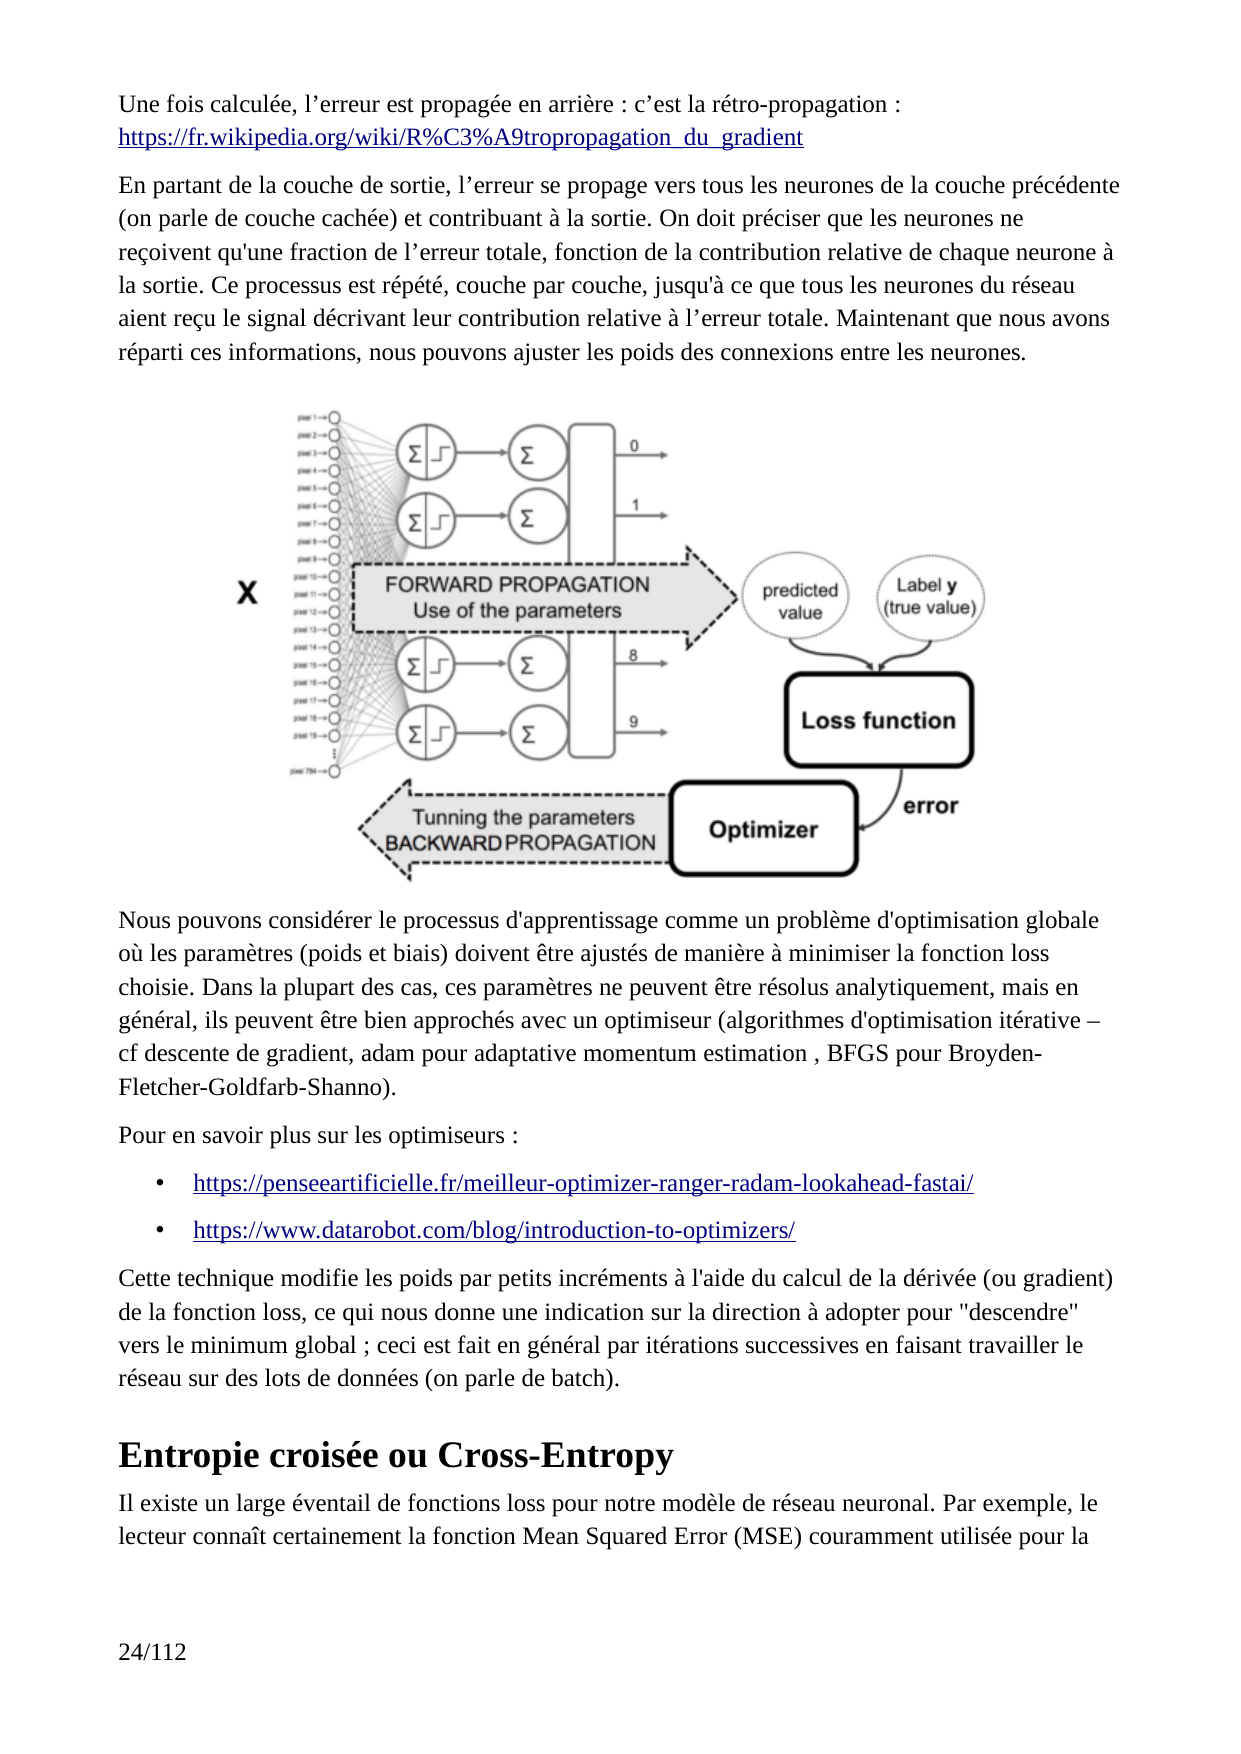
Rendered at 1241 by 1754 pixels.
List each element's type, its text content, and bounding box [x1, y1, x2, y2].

text Il existe un large éventail de fonctions loss pour notre modèle de réseau neuronal. Par exemple, le lecteur connaît certainement la fonction Mean Squared Error (MSE) couramment utilisée pour la [118, 1487, 1122, 1550]
text Pour en savoir plus sur les optimiseurs : [118, 1119, 1122, 1148]
subtitle Entropie croisée ou Cross-Entropy [118, 1432, 1122, 1475]
list https://www.datarobot.com/blog/introduction-to-optimizers/ [156, 1215, 1122, 1244]
text En partant de la couche de sortie, l’erreur se propage vers tous les neurones de la couche précédente (on parle de couche cachée) et contribuant à la sortie. On doit préciser que les neurones ne reçoivent qu'une fraction de l’erreur totale, fonction de la contribution relative de chaque neurone à la sortie. Ce processus est répété, couche par couche, jusqu'à ce que tous les neurones du réseau aient reçu le signal décrivant leur contribution relative à l’erreur totale. Maintenant que nous avons réparti ces informations, nous pouvons ajuster les poids des connexions entre les neurones. [118, 170, 1122, 366]
list https://penseeartificielle.fr/meilleur-optimizer-ranger-radam-lookahead-fastai/ [156, 1167, 1122, 1196]
text Nous pouvons considérer le processus d'apprentissage comme un problème d'optimisation globale où les paramètres (poids et biais) doivent être ajustés de manière à minimiser la fonction loss choisie. Dans la plupart des cas, ces paramètres ne peuvent être résolus analytiquement, mais en général, ils peuvent être bien approchés avec un optimiseur (algorithmes d'optimisation itérative – cf descente de gradient, adam pour adaptative momentum estimation , BFGS pour Broyden-Fletcher-Goldfarb-Shanno). [118, 901, 1122, 1101]
text Cette technique modifie les poids par petits incréments à l'aide du calcul de la dérivée (ou gradient) de la fonction loss, ce qui nous donne une indication sur la direction à adopter pour "descendre" vers le minimum global ; ceci est fait en général par itérations successives en faisant travailler le réseau sur des lots de données (on parle de batch). [118, 1263, 1122, 1392]
picture [118, 384, 1123, 901]
text Une fois calculée, l’erreur est propagée en arrière : c’est la rétro-propagation : https://fr.wikipedia.org/wiki/R%C3%A9tropropagation_du_gradient [118, 88, 1122, 151]
